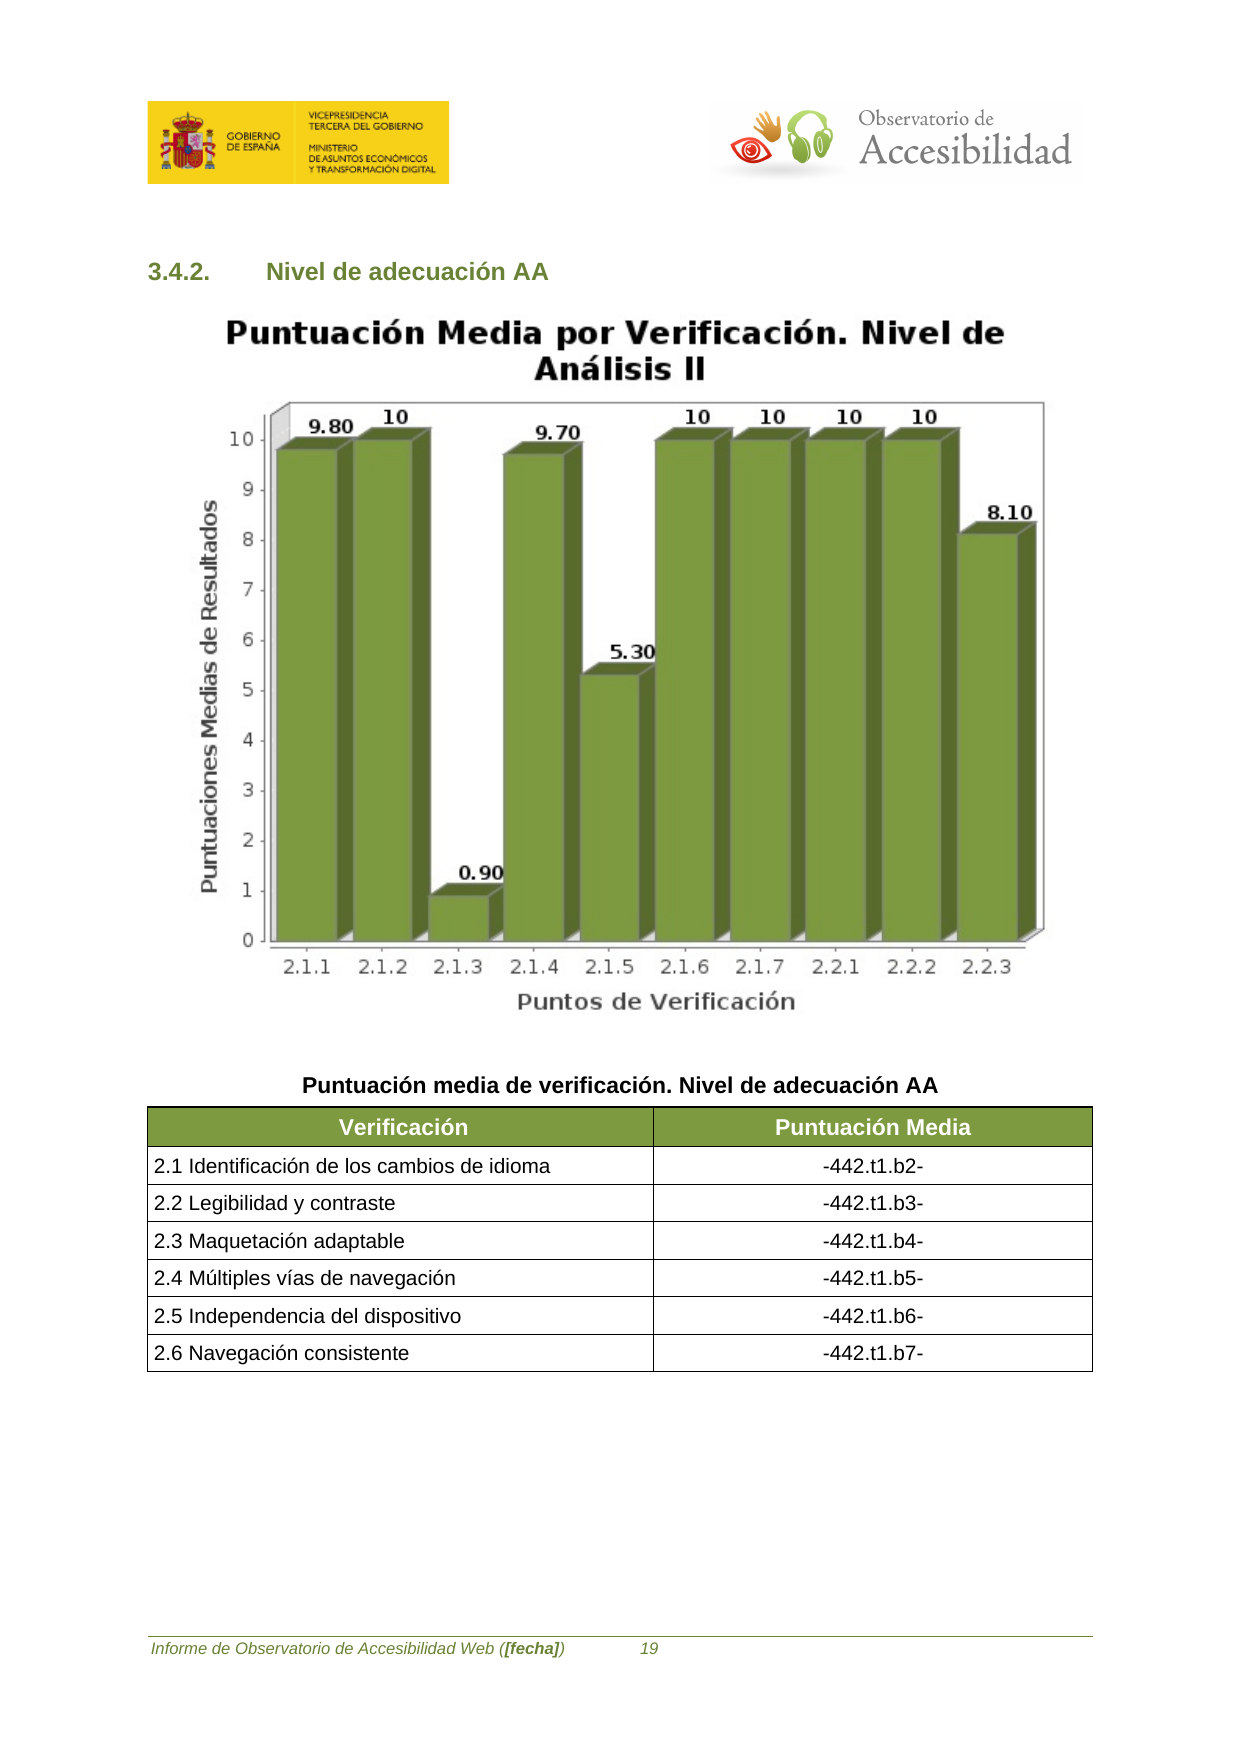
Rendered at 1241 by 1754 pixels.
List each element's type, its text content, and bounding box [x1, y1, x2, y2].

table_cell -442.t1.b6- [654, 1297, 1092, 1334]
table_cell -442.t1.b5- [654, 1260, 1092, 1296]
table_cell -442.t1.b2- [654, 1147, 1092, 1184]
table_cell 2.4 Múltiples vías de navegación [148, 1260, 653, 1296]
table_cell 2.2 Legibilidad y contraste [148, 1185, 653, 1221]
picture [710, 101, 1086, 184]
picture [178, 313, 1062, 1024]
table_cell 2.3 Maquetación adaptable [148, 1222, 653, 1259]
table_header Verificación [148, 1108, 653, 1146]
subtitle Nivel de adecuación AA [148, 257, 1092, 286]
table_cell 2.5 Independencia del dispositivo [148, 1297, 653, 1334]
picture [147, 101, 450, 184]
table_cell -442.t1.b3- [654, 1185, 1092, 1221]
table_header Puntuación Media [654, 1108, 1092, 1146]
table_cell 2.6 Navegación consistente [148, 1335, 653, 1371]
text Puntuación media de verificación. Nivel de adecuación AA [148, 1072, 1092, 1098]
table_cell -442.t1.b7- [654, 1335, 1092, 1371]
table_cell -442.t1.b4- [654, 1222, 1092, 1259]
table_cell 2.1 Identificación de los cambios de idioma [148, 1147, 653, 1184]
